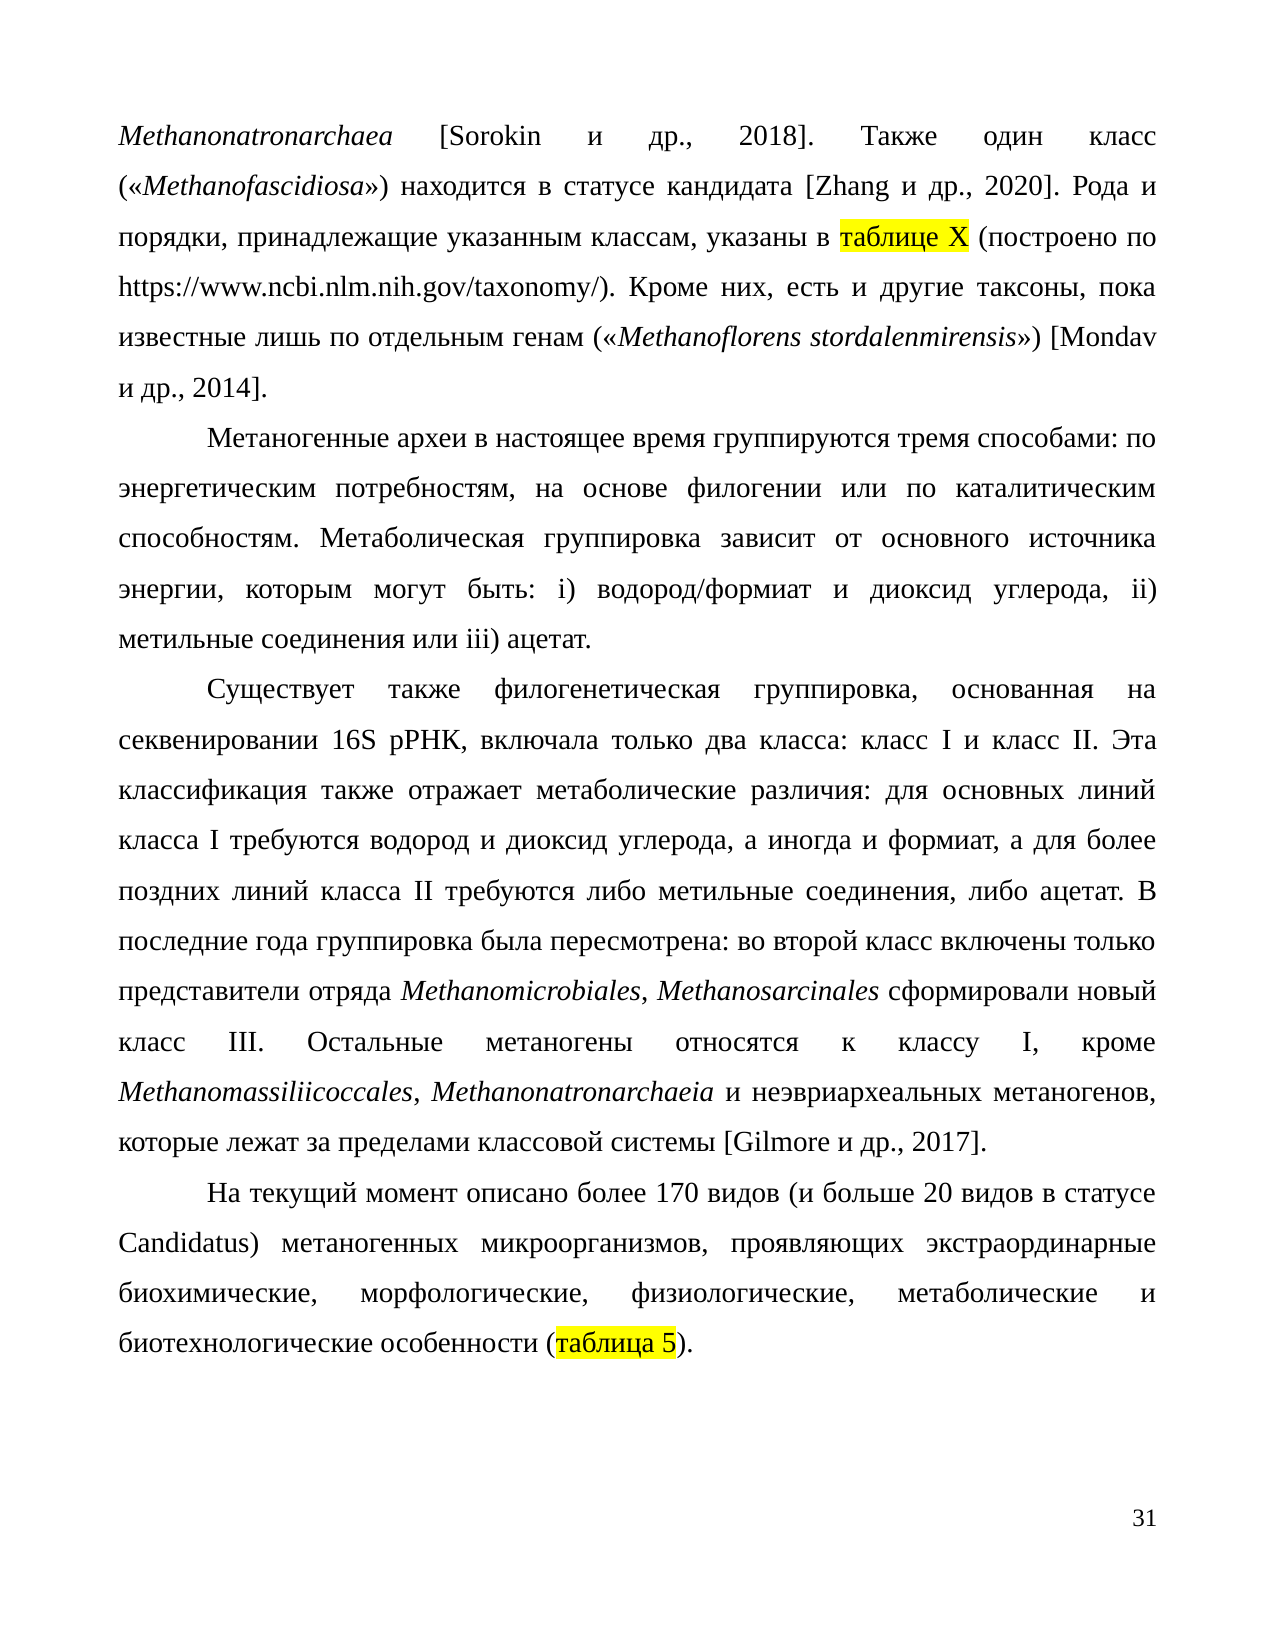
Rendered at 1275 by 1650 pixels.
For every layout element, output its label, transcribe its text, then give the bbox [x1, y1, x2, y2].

text Метаногенные археи в настоящее время группируются тремя способами: по энергетическим потребностям, на основе филогении или по каталитическим способностям. Метаболическая группировка зависит от основного источника энергии, которым могут быть: i) водород/формиат и диоксид углерода, ii) метильные соединения или iii) ацетат. [118, 420, 1157, 655]
text На текущий момент описано более 170 видов (и больше 20 видов в статусе Candidatus) метаногенных микроорганизмов, проявляющих экстраординарные биохимические, морфологические, физиологические, метаболические и биотехнологические особенности (таблица 5). [118, 1175, 1157, 1359]
text Methanonatronarchaea [Sorokin и др., 2018]⁠. Также один класс («Methanofascidiosa») находится в статусе кандидата [Zhang и др., 2020]⁠. Рода и порядки, принадлежащие указанным классам, указаны в таблице Х (построено по https://www.ncbi.nlm.nih.gov/taxonomy/). Кроме них, есть и другие таксоны, пока известные лишь по отдельным генам («Methanoflorens stordalenmirensis») [Mondav и др., 2014]⁠. [118, 118, 1157, 403]
text Существует также филогенетическая группировка, основанная на секвенировании 16S рРНК, включала только два класса: класс I и класс II. Эта классификация также отражает метаболические различия: для основных линий класса I требуются водород и диоксид углерода, а иногда и формиат, а для более поздних линий класса II требуются либо метильные соединения, либо ацетат. В последние года группировка была пересмотрена: во второй класс включены только представители отряда Methanomicrobiales, Methanosarcinales сформировали новый класс III. Остальные метаногены относятся к классу I, кроме Methanomassiliicoccales, Methanonatronarchaeia и неэвриархеальных метаногенов, которые лежат за пределами классовой системы [Gilmore и др., 2017]⁠. [118, 672, 1157, 1158]
